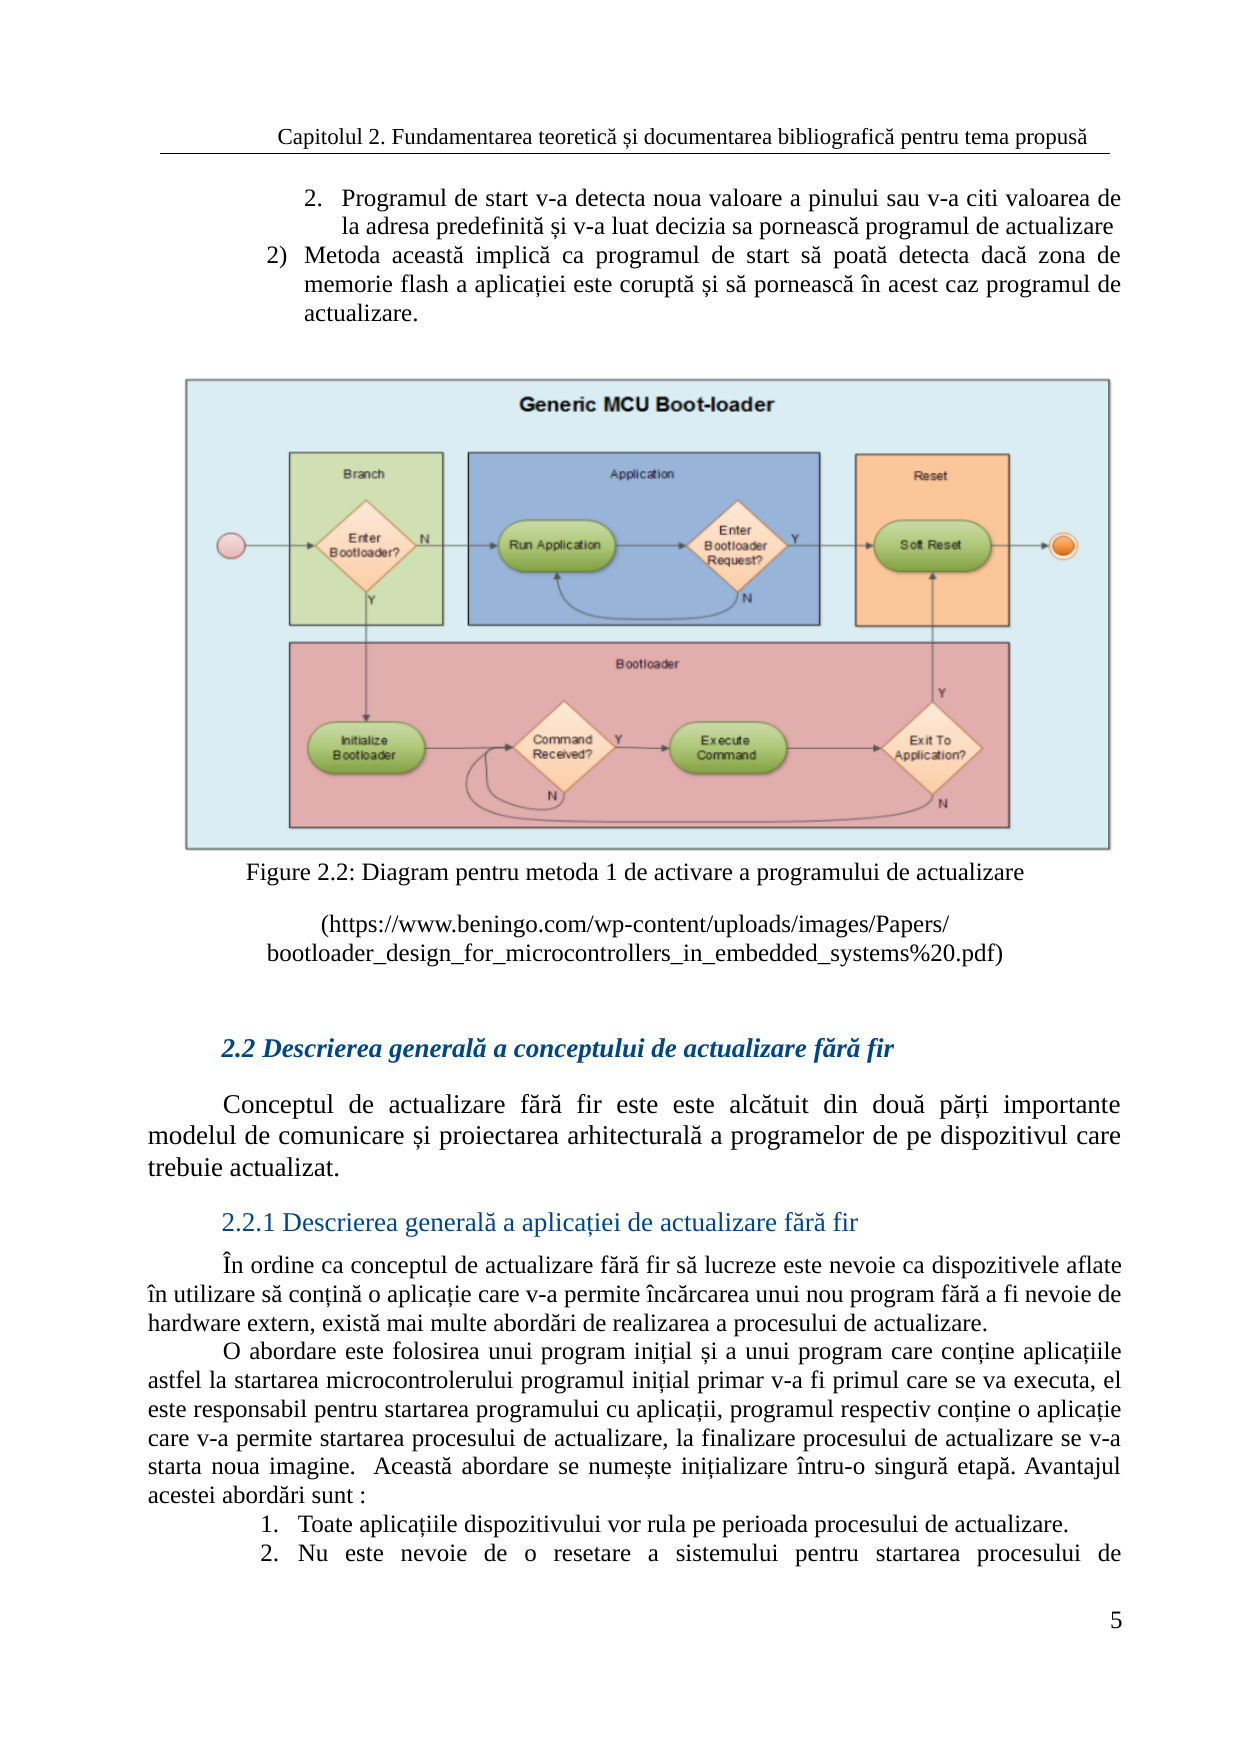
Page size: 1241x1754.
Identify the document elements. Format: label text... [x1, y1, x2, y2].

subtitle 2.2 Descrierea generală a conceptului de actualizare fără fir [221, 1032, 1122, 1063]
picture [147, 366, 1123, 852]
list Toate aplicațiile dispozitivului vor rula pe perioada procesului de actualizare. [260, 1509, 1122, 1538]
text Figure 2.2: Diagram pentru metoda 1 de activare a programului de actualizare [148, 852, 1122, 886]
list Nu este nevoie de o resetare a sistemului pentru startarea procesului de [260, 1538, 1122, 1566]
text (https://www.beningo.com/wp-content/uploads/images/Papers/bootloader_design_for_microcontrollers_in_embedded_systems%20.pdf) [148, 909, 1122, 967]
list Programul de start v-a detecta noua valoare a pinului sau v-a citi valoarea de la adresa predefinită și v-a luat decizia sa pornească programul de actualizare [304, 183, 1122, 240]
text În ordine ca conceptul de actualizare fără fir să lucreze este nevoie ca dispozitivele aflate în utilizare să conțină o aplicație care v-a permite încărcarea unui nou program fără a fi nevoie de hardware extern, există mai multe abordări de realizarea a procesului de actualizare. [148, 1250, 1122, 1336]
text O abordare este folosirea unui program inițial și a unui program care conține aplicațiile astfel la startarea microcontrolerului programul inițial primar v-a fi primul care se va executa, el este responsabil pentru startarea programului cu aplicații, programul respectiv conține o aplicație care v-a permite startarea procesului de actualizare, la finalizare procesului de actualizare se v-a starta noua imagine. Această abordare se numește inițializare întru-o singură etapă. Avantajul acestei abordări sunt : [148, 1336, 1122, 1509]
subtitle Conceptul de actualizare fără fir este este alcătuit din două părți importante modelul de comunicare și proiectarea arhitecturală a programelor de pe dispozitivul care trebuie actualizat. [148, 1088, 1122, 1182]
list Metoda această implică ca programul de start să poată detecta dacă zona de memorie flash a aplicației este coruptă și să pornească în acest caz programul de actualizare. [266, 240, 1122, 326]
subtitle 2.2.1 Descrierea generală a aplicației de actualizare fără fir [221, 1207, 1122, 1238]
